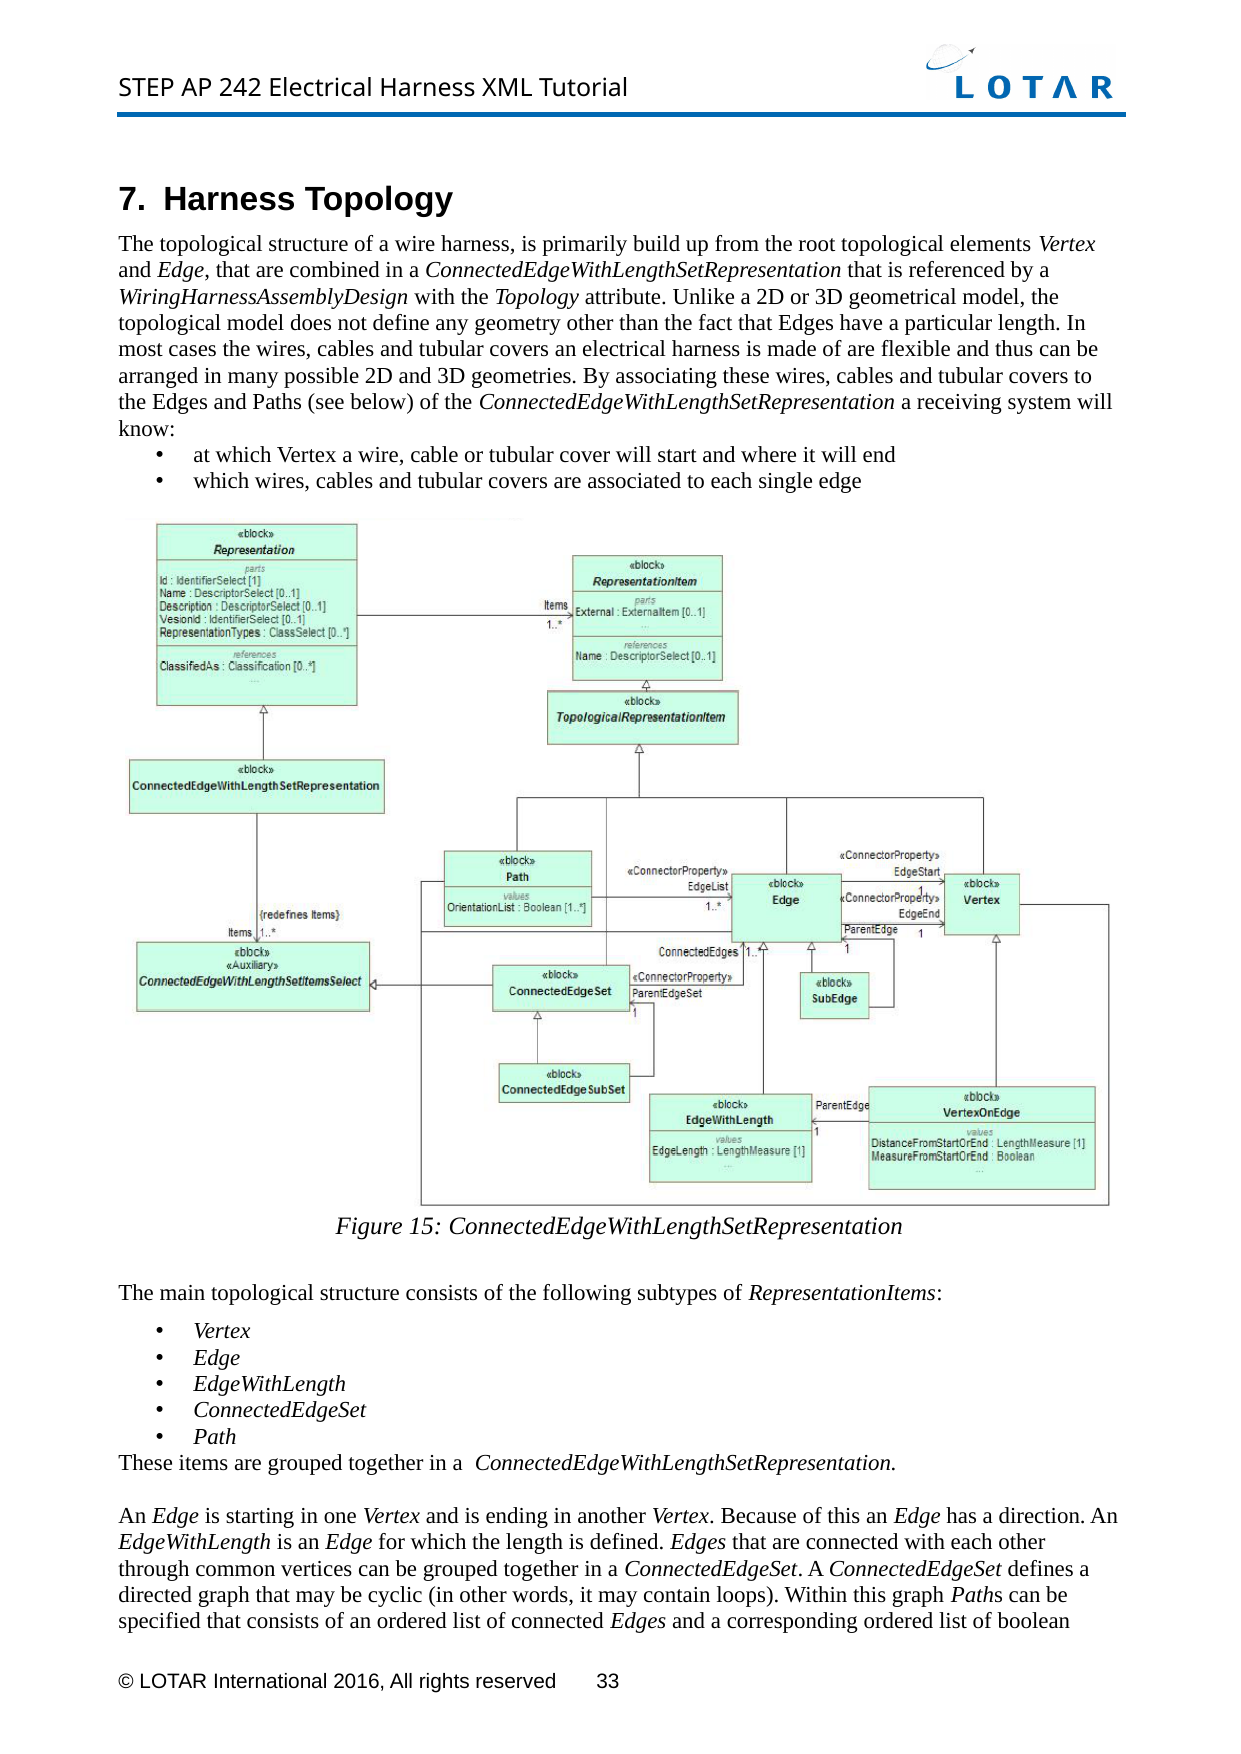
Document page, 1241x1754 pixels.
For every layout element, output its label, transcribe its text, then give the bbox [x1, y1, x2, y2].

list Vertex [156, 1317, 1122, 1344]
list ConnectedEdgeSet [156, 1397, 1122, 1423]
text Figure 15: ConnectedEdgeWithLengthSetRepresentation [125, 1212, 1115, 1240]
list which wires, cables and tubular covers are associated to each single edge [156, 467, 1122, 494]
text An Edge is starting in one Vertex and is ending in another Vertex. Because of this an Edge has a direction. An EdgeWithLength is an Edge for which the length is defined. Edges that are connected with each other through common vertices can be grouped together in a ConnectedEdgeSet. A ConnectedEdgeSet defines a directed graph that may be cyclic (in other words, it may contain loops). Within this graph Paths can be specified that consists of an ordered list of connected Edges and a corresponding ordered list of boolean [118, 1502, 1122, 1634]
list Edge [156, 1344, 1122, 1370]
text The topological structure of a wire harness, is primarily build up from the root topological elements Vertex and Edge, that are combined in a ConnectedEdgeWithLengthSetRepresentation that is referenced by a WiringHarnessAssemblyDesign with the Topology attribute. Unlike a 2D or 3D geometrical model, the topological model does not define any geometry other than the fact that Edges have a particular length. In most cases the wires, cables and tubular covers an electrical harness is made of are flexible and thus can be arranged in many possible 2D and 3D geometries. By associating these wires, cables and tubular covers to the Edges and Paths (see below) of the ConnectedEdgeWithLengthSetRepresentation a receiving system will know: [118, 230, 1122, 441]
text The main topological structure consists of the following subtypes of RepresentationItems: [118, 1279, 1122, 1305]
text These items are grouped together in a ConnectedEdgeWithLengthSetRepresentation. [118, 1449, 1122, 1476]
subtitle Harness Topology [118, 179, 1122, 218]
list EdgeWithLength [156, 1370, 1122, 1397]
list Path [156, 1423, 1122, 1449]
list at which Vertex a wire, cable or tubular cover will start and where it will end [156, 441, 1122, 467]
